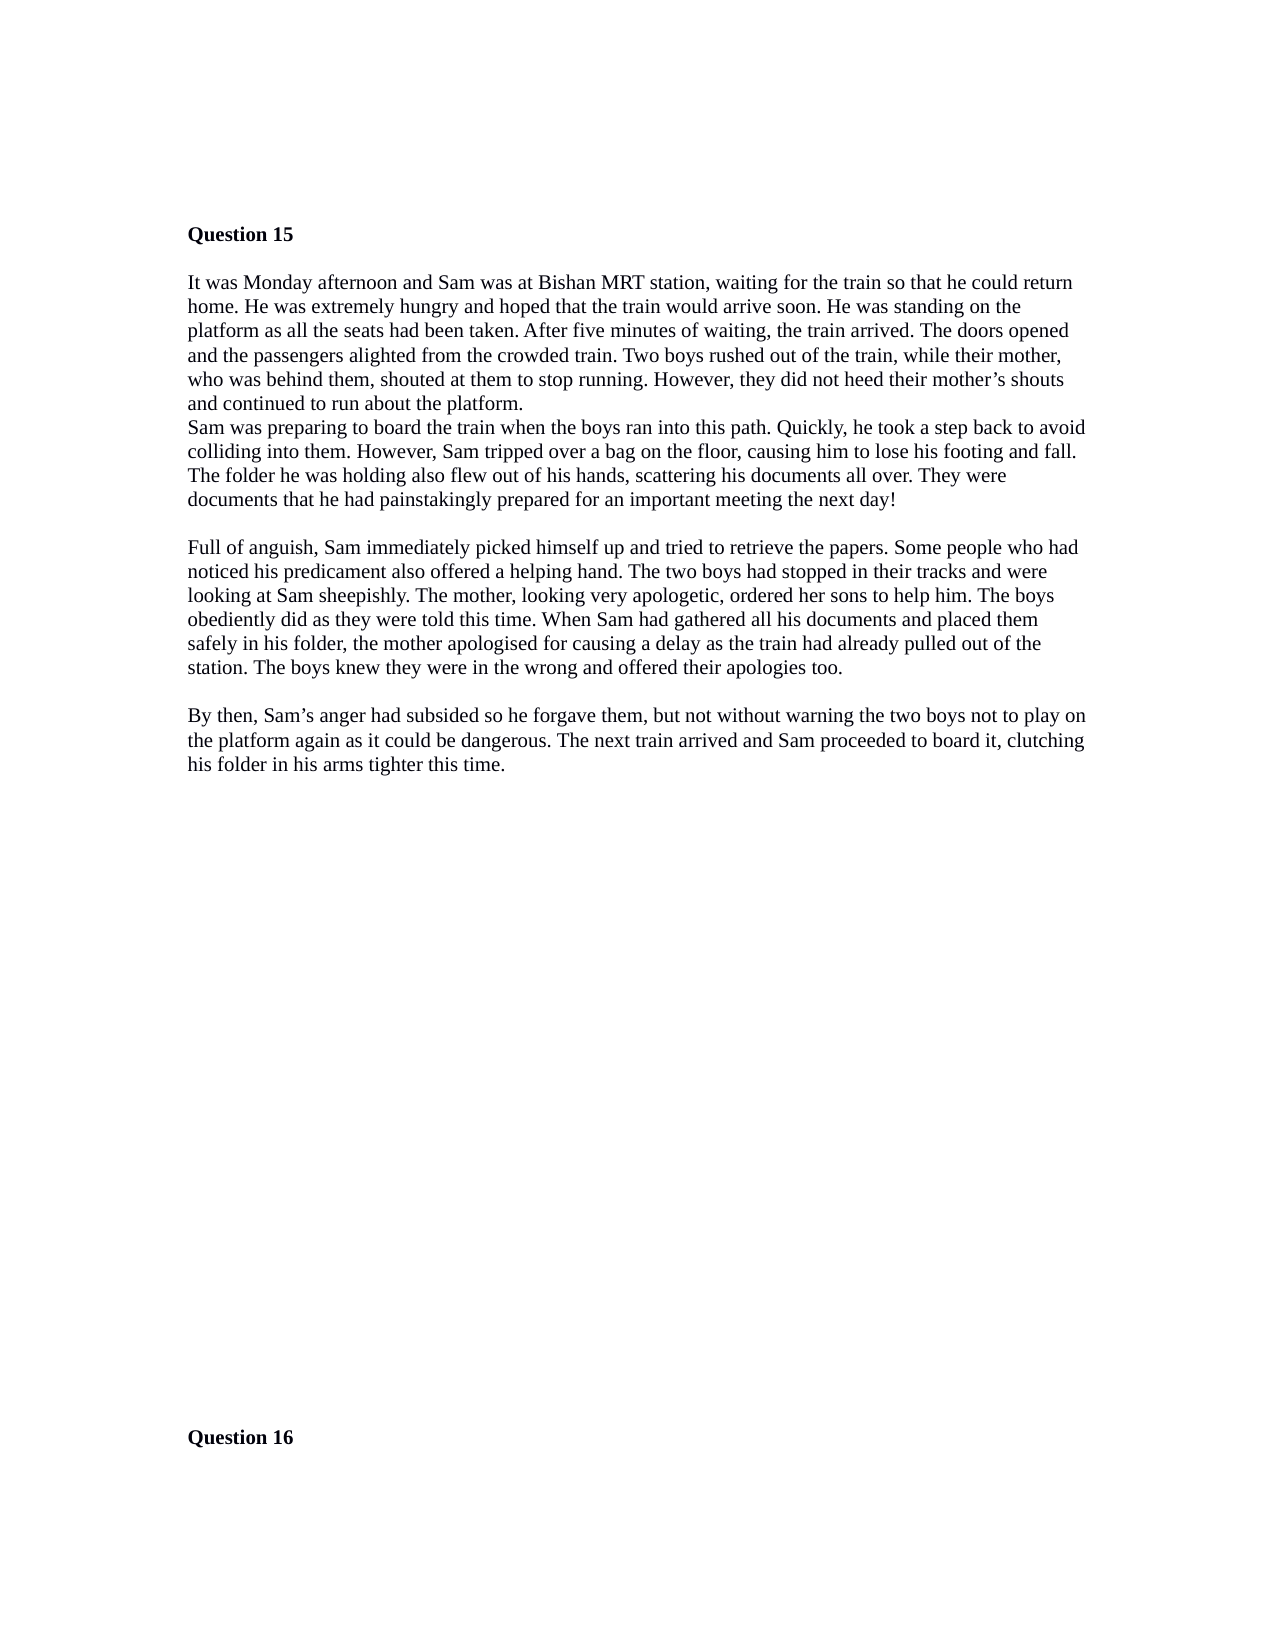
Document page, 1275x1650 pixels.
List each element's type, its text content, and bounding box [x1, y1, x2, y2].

text It was Monday afternoon and Sam was at Bishan MRT station, waiting for the train so that he could return home. He was extremely hungry and hoped that the train would arrive soon. He was standing on the platform as all the seats had been taken. After five minutes of waiting, the train arrived. The doors opened and the passengers alighted from the crowded train. Two boys rushed out of the train, while their mother, who was behind them, shouted at them to stop running. However, they did not heed their mother’s shouts and continued to run about the platform. [187, 270, 1087, 415]
text Sam was preparing to board the train when the boys ran into this path. Quickly, he took a step back to avoid colliding into them. However, Sam tripped over a bag on the floor, causing him to lose his footing and fall. The folder he was holding also flew out of his hands, scattering his documents all over. They were documents that he had painstakingly prepared for an important meeting the next day! [187, 415, 1087, 511]
text Question 15 [187, 222, 1087, 246]
text By then, Sam’s anger had subsided so he forgave them, but not without warning the two boys not to play on the platform again as it could be dangerous. The next train arrived and Sam proceeded to board it, clutching his folder in his arms tighter this time. [187, 703, 1087, 776]
text Full of anguish, Sam immediately picked himself up and tried to retrieve the papers. Some people who had noticed his predicament also offered a helping hand. The two boys had stopped in their tracks and were looking at Sam sheepishly. The mother, looking very apologetic, ordered her sons to help him. The boys obediently did as they were told this time. When Sam had gathered all his documents and placed them safely in his folder, the mother apologised for causing a delay as the train had already pulled out of the station. The boys knew they were in the wrong and offered their apologies too. [187, 535, 1087, 679]
text Question 16 [187, 1425, 1087, 1449]
